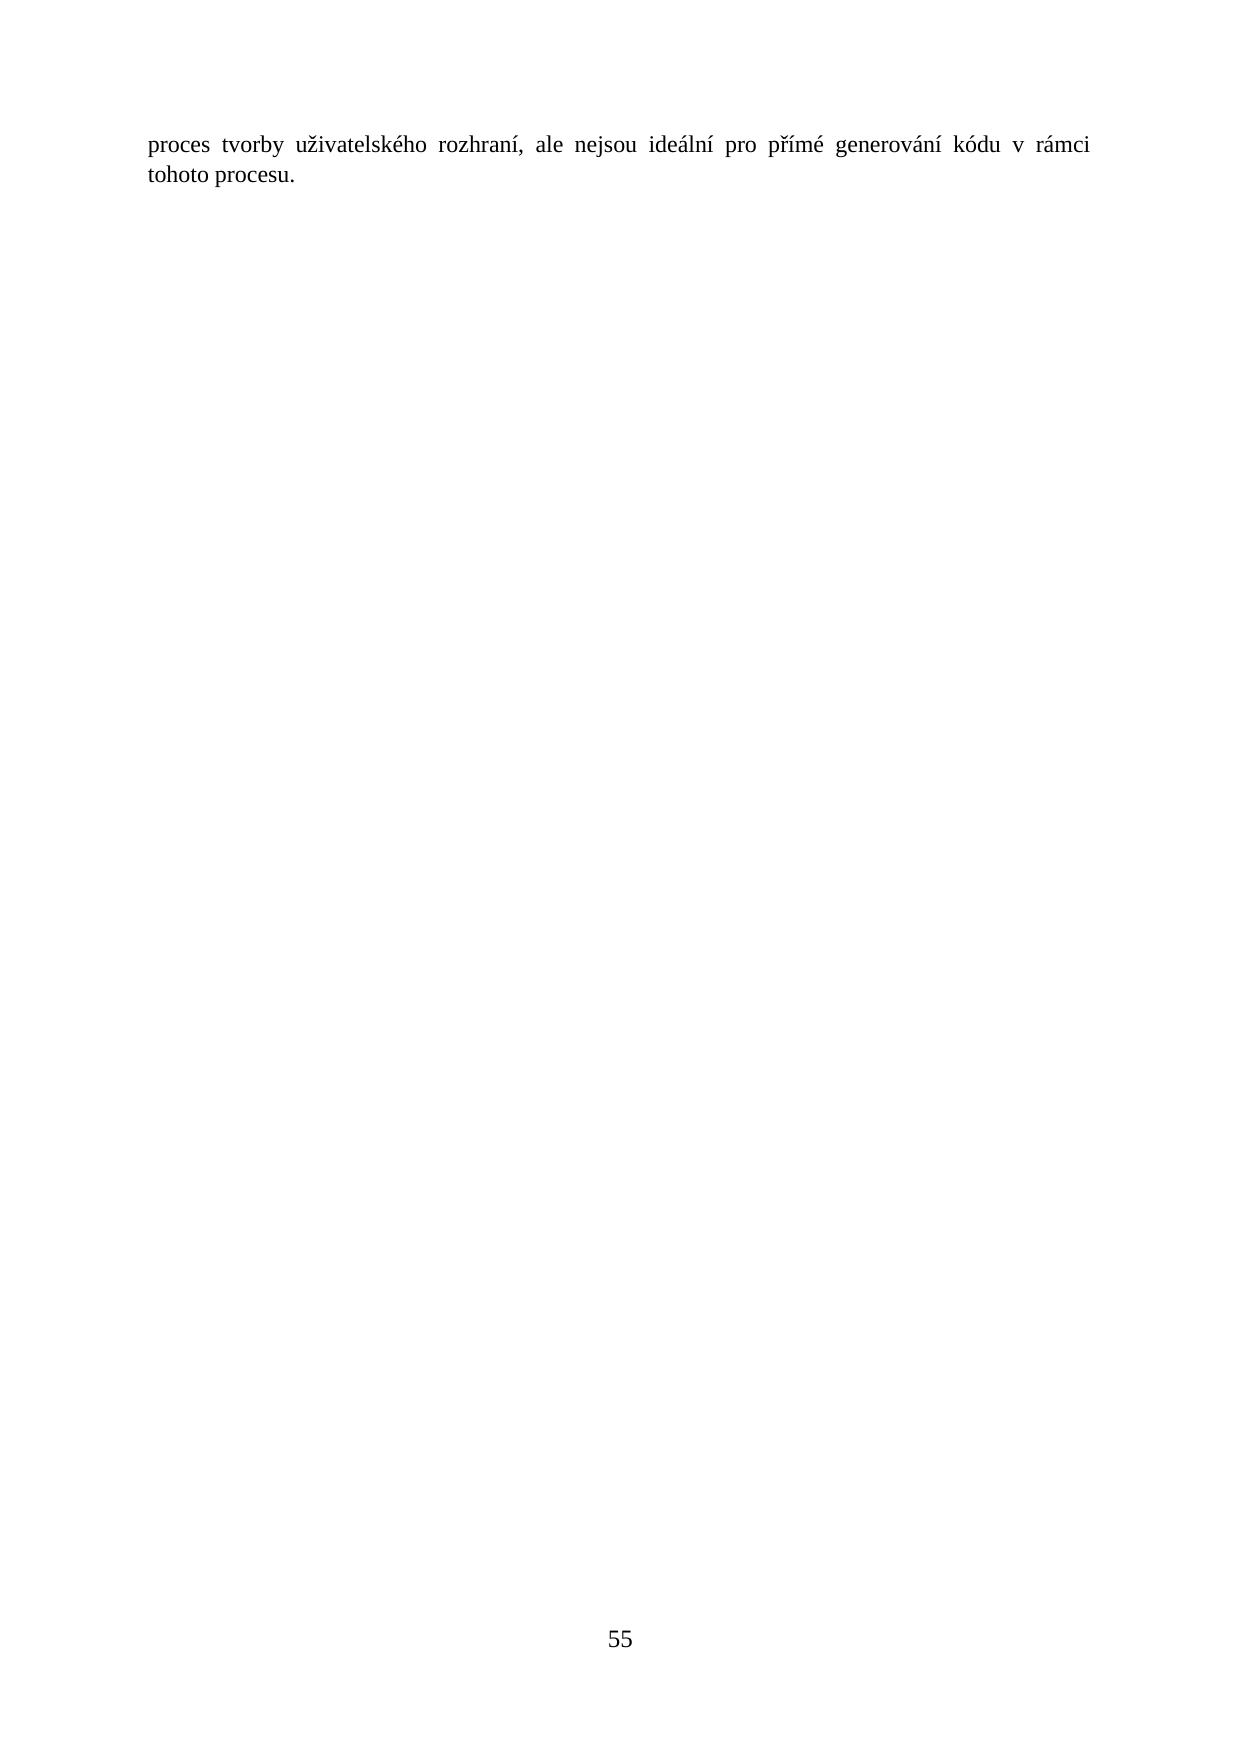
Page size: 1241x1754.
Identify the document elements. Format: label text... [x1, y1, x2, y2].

text proces tvorby uživatelského rozhraní, ale nejsou ideální pro přímé generování kódu v rámci tohoto procesu. [148, 130, 1092, 188]
